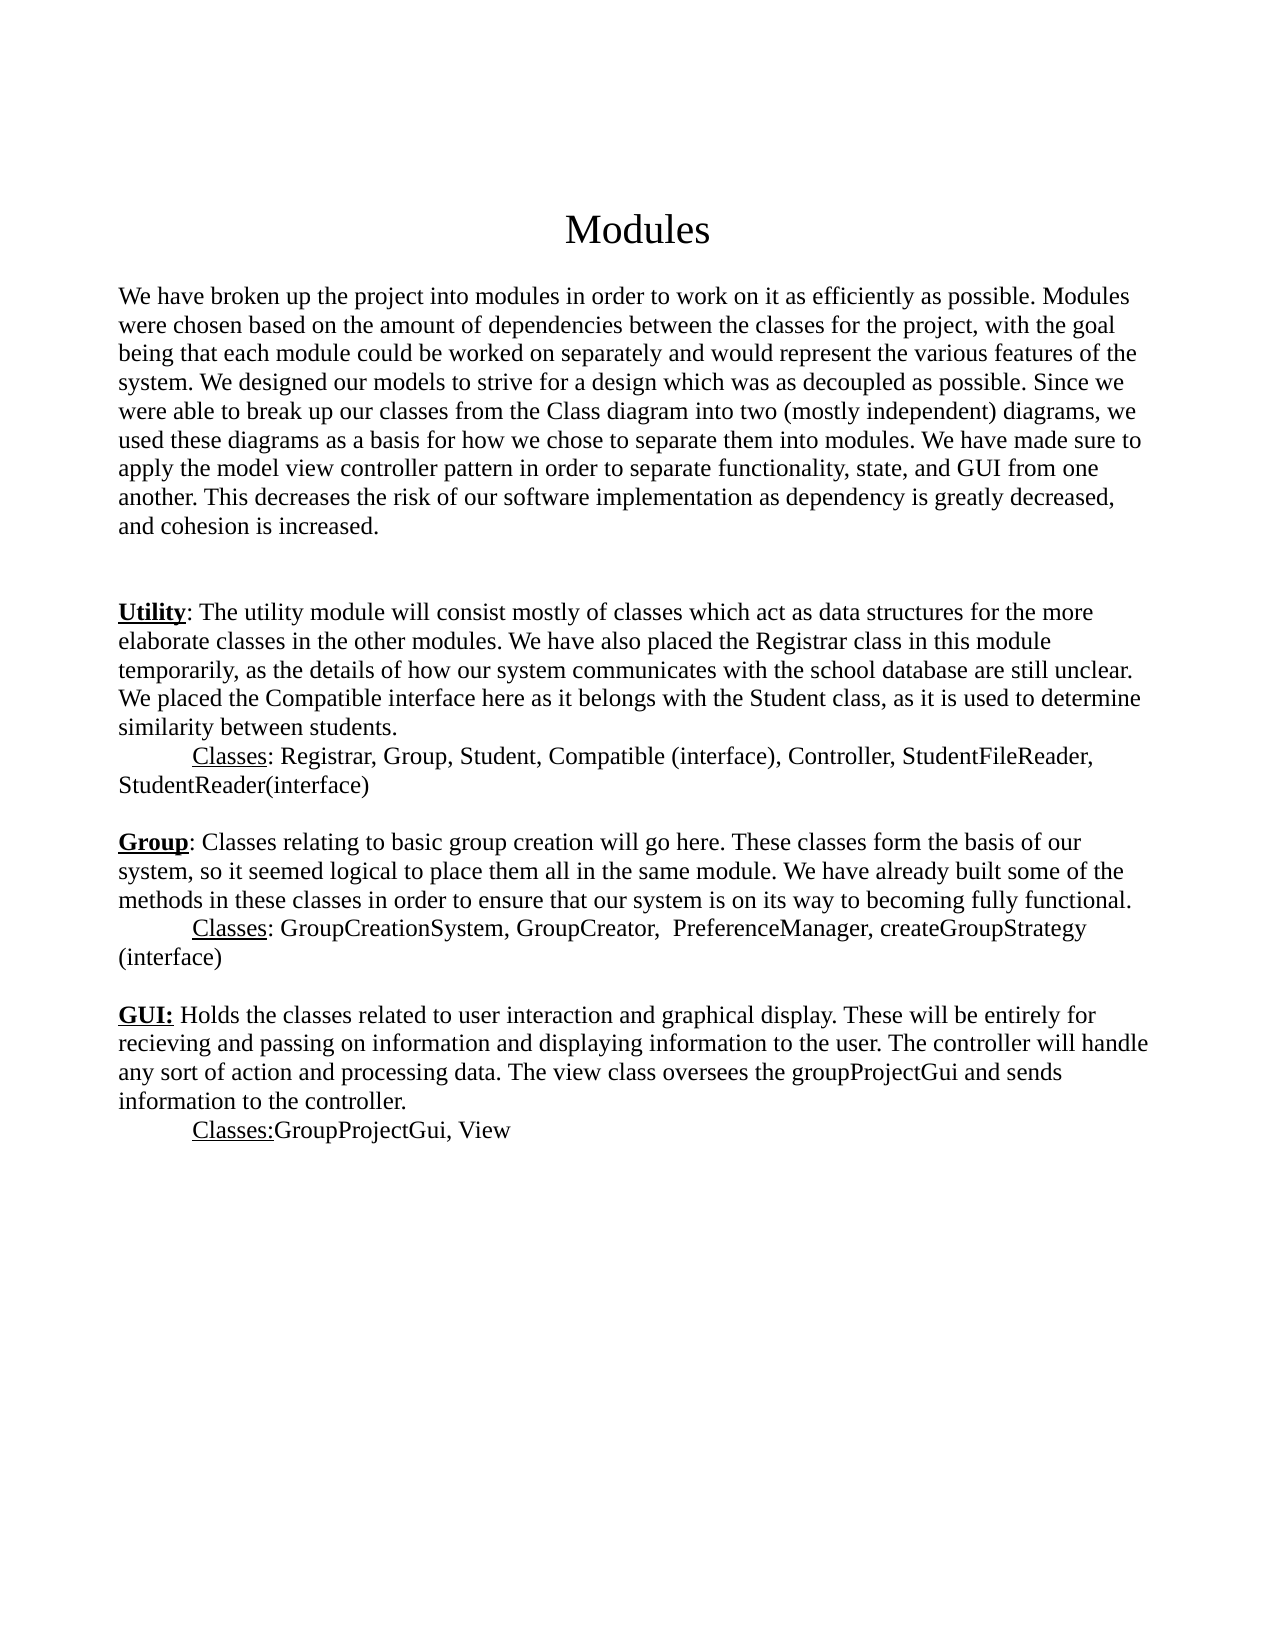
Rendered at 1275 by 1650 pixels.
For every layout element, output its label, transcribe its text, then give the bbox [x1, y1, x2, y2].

text Classes: GroupCreationSystem, GroupCreator, PreferenceManager, createGroupStrategy (interface) [118, 913, 1157, 971]
text Group: Classes relating to basic group creation will go here. These classes form the basis of our system, so it seemed logical to place them all in the same module. We have already built some of the methods in these classes in order to ensure that our system is on its way to becoming fully functional. [118, 827, 1157, 913]
text GUI: Holds the classes related to user interaction and graphical display. These will be entirely for recieving and passing on information and displaying information to the user. The controller will handle any sort of action and processing data. The view class oversees the groupProjectGui and sends information to the controller. [118, 1000, 1157, 1115]
text Classes: Registrar, Group, Student, Compatible (interface), Controller, StudentFileReader, StudentReader(interface) [118, 741, 1157, 798]
text Classes:GroupProjectGui, View [118, 1115, 1157, 1143]
text Utility: The utility module will consist mostly of classes which act as data structures for the more elaborate classes in the other modules. We have also placed the Registrar class in this module temporarily, as the details of how our system communicates with the school database are still unclear. We placed the Compatible interface here as it belongs with the Student class, as it is used to determine similarity between students. [118, 597, 1157, 741]
text Modules [118, 204, 1157, 252]
text We have broken up the project into modules in order to work on it as efficiently as possible. Modules were chosen based on the amount of dependencies between the classes for the project, with the goal being that each module could be worked on separately and would represent the various features of the system. We designed our models to strive for a design which was as decoupled as possible. Since we were able to break up our classes from the Class diagram into two (mostly independent) diagrams, we used these diagrams as a basis for how we chose to separate them into modules. We have made sure to apply the model view controller pattern in order to separate functionality, state, and GUI from one another. This decreases the risk of our software implementation as dependency is greatly decreased, and cohesion is increased. [118, 281, 1157, 540]
